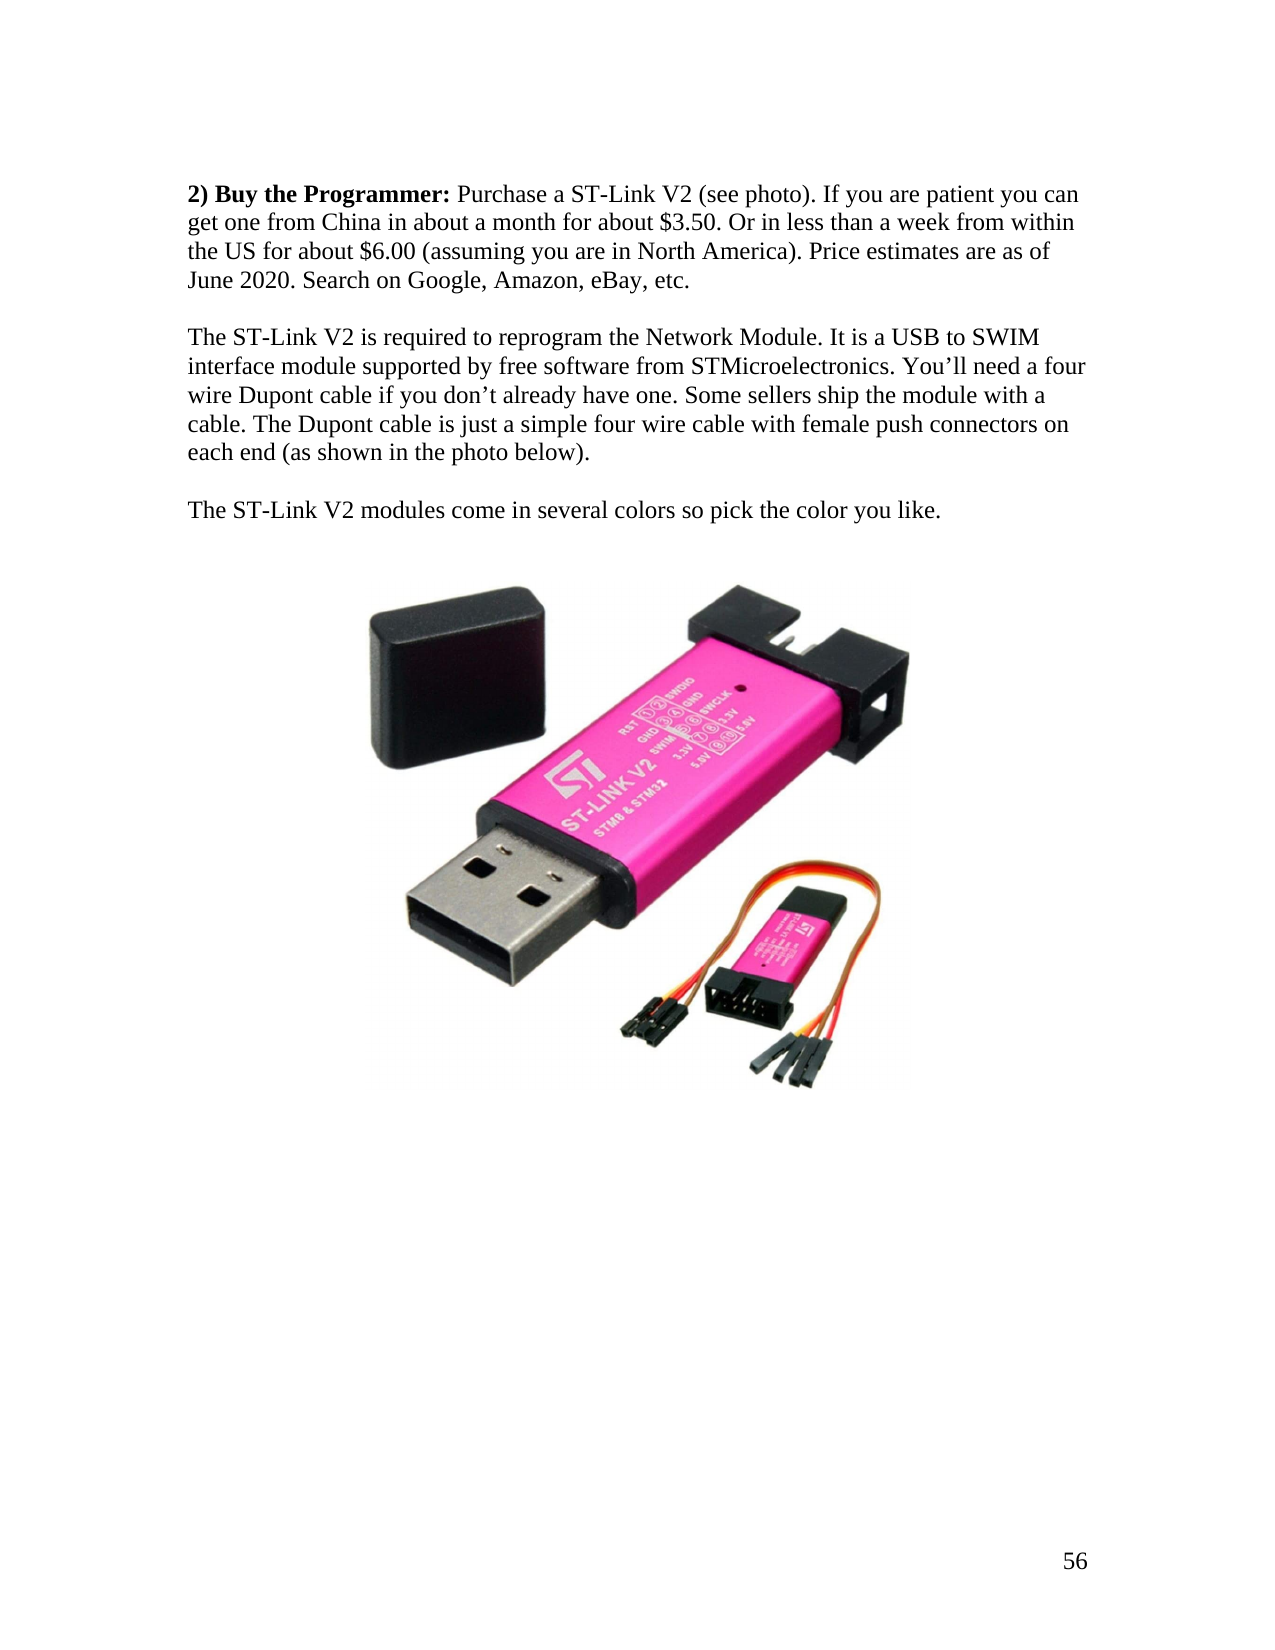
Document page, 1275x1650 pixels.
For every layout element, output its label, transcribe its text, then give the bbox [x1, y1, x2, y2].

text 2) Buy the Programmer: Purchase a ST-Link V2 (see photo). If you are patient you can get one from China in about a month for about $3.50. Or in less than a week from within the US for about $6.00 (assuming you are in North America). Price estimates are as of June 2020. Search on Google, Amazon, eBay, etc. [187, 179, 1087, 294]
text The ST-Link V2 is required to reprogram the Network Module. It is a USB to SWIM interface module supported by free software from STMicroelectronics. You’ll need a four wire Dupont cable if you don’t already have one. Some sellers ship the module with a cable. The Dupont cable is just a simple four wire cable with female push connectors on each end (as shown in the photo below). [187, 322, 1087, 466]
picture [364, 581, 911, 1090]
text The ST-Link V2 modules come in several colors so pick the color you like. [187, 495, 1087, 524]
